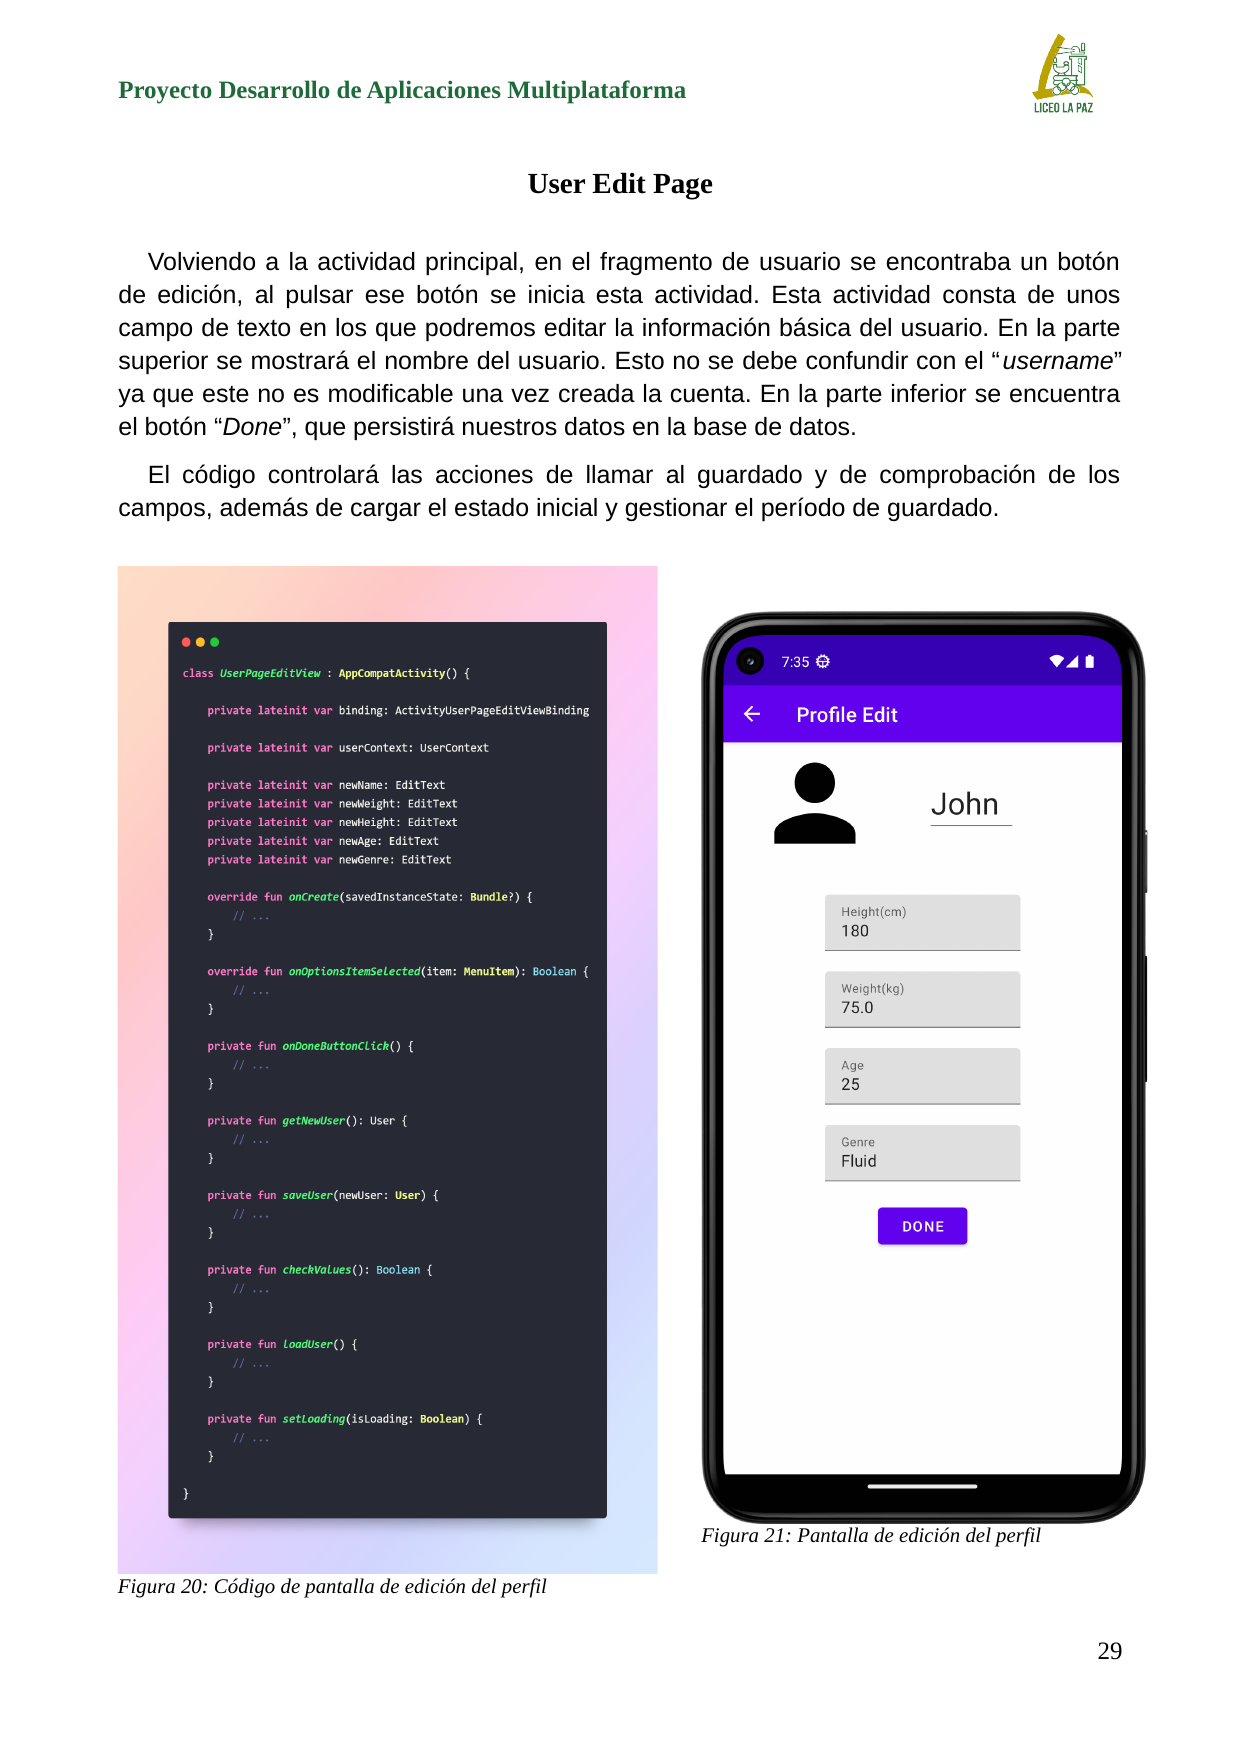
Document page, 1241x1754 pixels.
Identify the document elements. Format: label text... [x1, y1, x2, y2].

text El código controlará las acciones de llamar al guardado y de comprobación de los campos, además de cargar el estado inicial y gestionar el período de guardado. [118, 459, 1122, 521]
text Figura 21: Pantalla de edición del perfil [701, 1524, 1147, 1547]
picture [1025, 26, 1100, 121]
picture [117, 566, 658, 1574]
text Volviendo a la actividad principal, en el fragmento de usuario se encontraba un botón de edición, al pulsar ese botón se inicia esta actividad. Esta actividad consta de unos campo de texto en los que podremos editar la información básica del usuario. En la parte superior se mostrará el nombre del usuario. Esto no se debe confundir con el “username” ya que este no es modificable una vez creada la cuenta. En la parte inferior se encuentra el botón “Done”, que persistirá nuestros datos en la base de datos. [118, 247, 1122, 441]
picture [701, 611, 1148, 1524]
subtitle User Edit Page [118, 166, 1122, 199]
text Figura 20: Código de pantalla de edición del perfil [118, 1574, 658, 1598]
